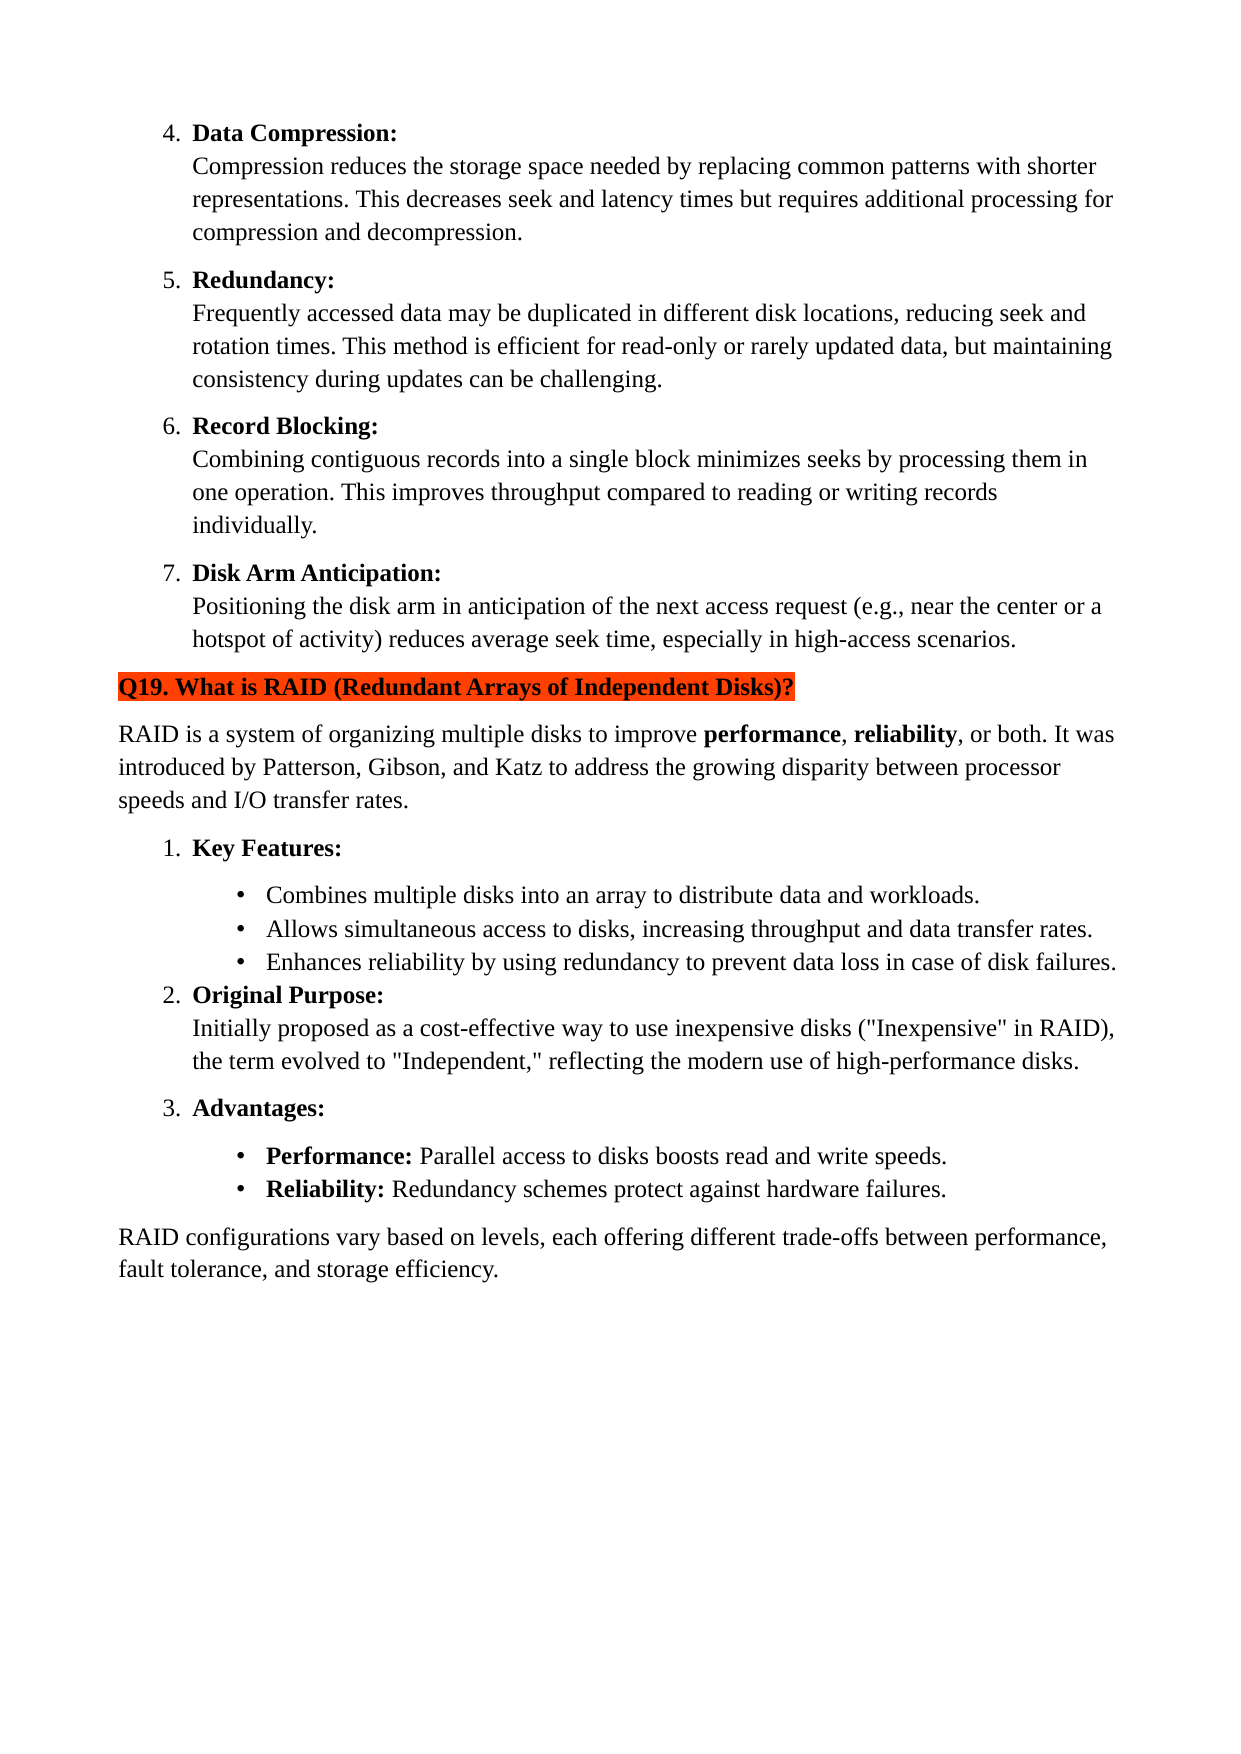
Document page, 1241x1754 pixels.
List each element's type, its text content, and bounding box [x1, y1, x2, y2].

text RAID is a system of organizing multiple disks to improve performance, reliability, or both. It was introduced by Patterson, Gibson, and Katz to address the growing disparity between processor speeds and I/O transfer rates. [118, 719, 1122, 814]
list Redundancy: Frequently accessed data may be duplicated in different disk locations, reducing seek and rotation times. This method is efficient for read-only or rarely updated data, but maintaining consistency during updates can be challenging. [162, 265, 1122, 393]
list Enhances reliability by using redundancy to prevent data loss in case of disk failures. [236, 947, 1122, 975]
list Allows simultaneous access to disks, increasing throughput and data transfer rates. [236, 914, 1122, 942]
list Reliability: Redundancy schemes protect against hardware failures. [236, 1174, 1122, 1203]
list Key Features: [162, 833, 1122, 862]
text RAID configurations vary based on levels, each offering different trade-offs between performance, fault tolerance, and storage efficiency. [118, 1222, 1122, 1283]
list Disk Arm Anticipation: Positioning the disk arm in anticipation of the next access request (e.g., near the center or a hotspot of activity) reduces average seek time, especially in high-access scenarios. [162, 558, 1122, 653]
list Combines multiple disks into an array to distribute data and workloads. [236, 881, 1122, 909]
list Performance: Parallel access to disks boosts read and write speeds. [236, 1141, 1122, 1170]
list Original Purpose: Initially proposed as a cost-effective way to use inexpensive disks ("Inexpensive" in RAID), the term evolved to "Independent," reflecting the modern use of high-performance disks. [162, 980, 1122, 1074]
list Data Compression: Compression reduces the storage space needed by replacing common patterns with shorter representations. This decreases seek and latency times but requires additional processing for compression and decompression. [162, 118, 1122, 246]
text Q19. What is RAID (Redundant Arrays of Independent Disks)? [118, 672, 1122, 701]
list Advantages: [162, 1093, 1122, 1122]
list Record Blocking: Combining contiguous records into a single block minimizes seeks by processing them in one operation. This improves throughput compared to reading or writing records individually. [162, 411, 1122, 539]
